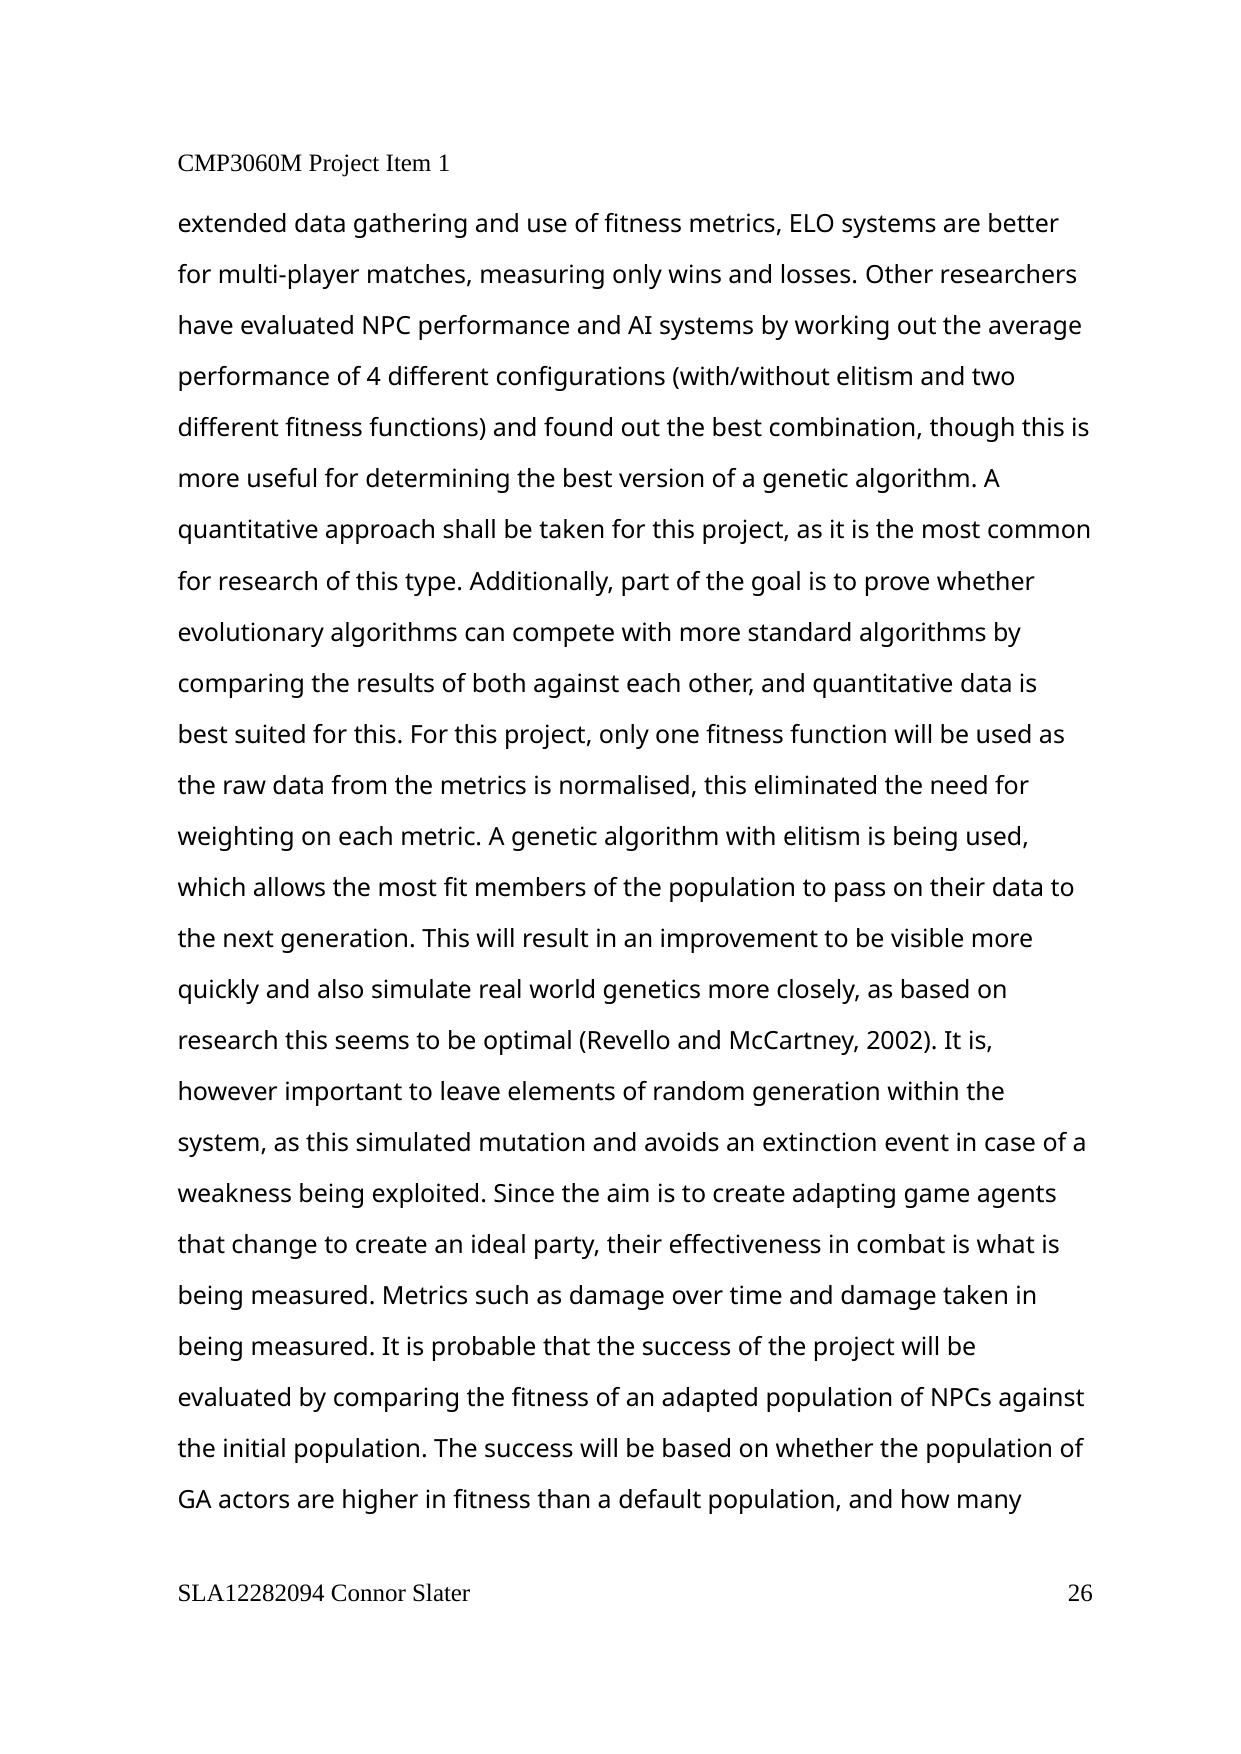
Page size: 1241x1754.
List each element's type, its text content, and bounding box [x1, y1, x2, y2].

text extended data gathering and use of fitness metrics, ELO systems are better for multi-player matches, measuring only wins and losses. Other researchers have evaluated NPC performance and AI systems by working out the average performance of 4 different configurations (with/without elitism and two different fitness functions) and found out the best combination, though this is more useful for determining the best version of a genetic algorithm. A quantitative approach shall be taken for this project, as it is the most common for research of this type. Additionally, part of the goal is to prove whether evolutionary algorithms can compete with more standard algorithms by comparing the results of both against each other, and quantitative data is best suited for this. For this project, only one fitness function will be used as the raw data from the metrics is normalised, this eliminated the need for weighting on each metric. A genetic algorithm with elitism is being used, which allows the most fit members of the population to pass on their data to the next generation. This will result in an improvement to be visible more quickly and also simulate real world genetics more closely, as based on research this seems to be optimal (Revello and McCartney, 2002). It is, however important to leave elements of random generation within the system, as this simulated mutation and avoids an extinction event in case of a weakness being exploited. Since the aim is to create adapting game agents that change to create an ideal party, their effectiveness in combat is what is being measured. Metrics such as damage over time and damage taken in being measured. It is probable that the success of the project will be evaluated by comparing the fitness of an adapted population of NPCs against the initial population. The success will be based on whether the population of GA actors are higher in fitness than a default population, and how many [177, 206, 1093, 1516]
